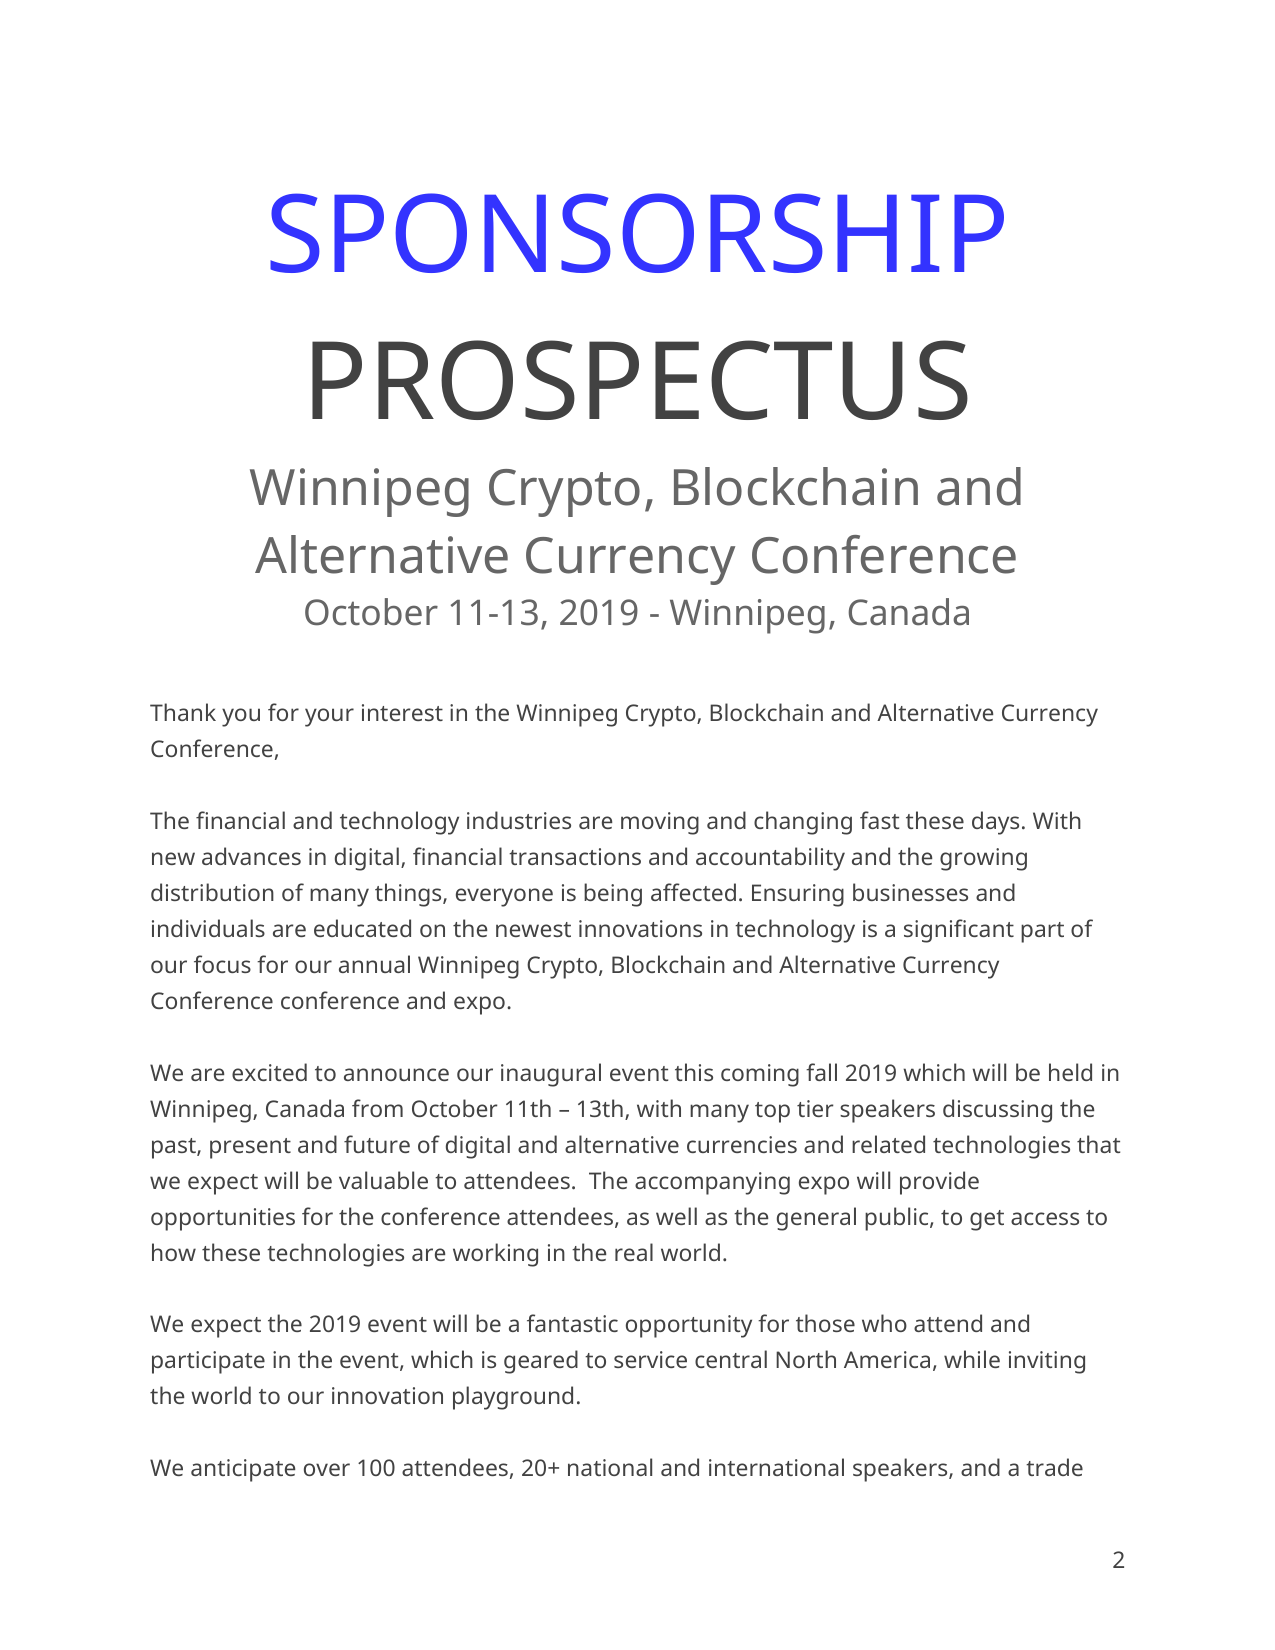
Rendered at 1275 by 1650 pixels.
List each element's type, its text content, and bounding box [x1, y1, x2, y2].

text We anticipate over 100 attendees, 20+ national and international speakers, and a trade [150, 1452, 1125, 1483]
title SPONSORSHIP PROSPECTUS [150, 156, 1125, 451]
text The financial and technology industries are moving and changing fast these days. With new advances in digital, financial transactions and accountability and the growing distribution of many things, everyone is being affected. Ensuring businesses and individuals are educated on the newest innovations in technology is a significant part of our focus for our annual Winnipeg Crypto, Blockchain and Alternative Currency Conference conference and expo. [150, 805, 1125, 1016]
text We expect the 2019 event will be a fantastic opportunity for those who attend and participate in the event, which is geared to service central North America, while inviting the world to our innovation playground. [150, 1308, 1125, 1411]
text Thank you for your interest in the Winnipeg Crypto, Blockchain and Alternative Currency Conference, [150, 697, 1125, 764]
subtitle Winnipeg Crypto, Blockchain and Alternative Currency Conference October 11-13, 2019 - Winnipeg, Canada [150, 451, 1125, 636]
text We are excited to announce our inaugural event this coming fall 2019 which will be held in Winnipeg, Canada from October 11th – 13th, with many top tier speakers discussing the past, present and future of digital and alternative currencies and related technologies that we expect will be valuable to attendees. The accompanying expo will provide opportunities for the conference attendees, as well as the general public, to get access to how these technologies are working in the real world. [150, 1057, 1125, 1268]
